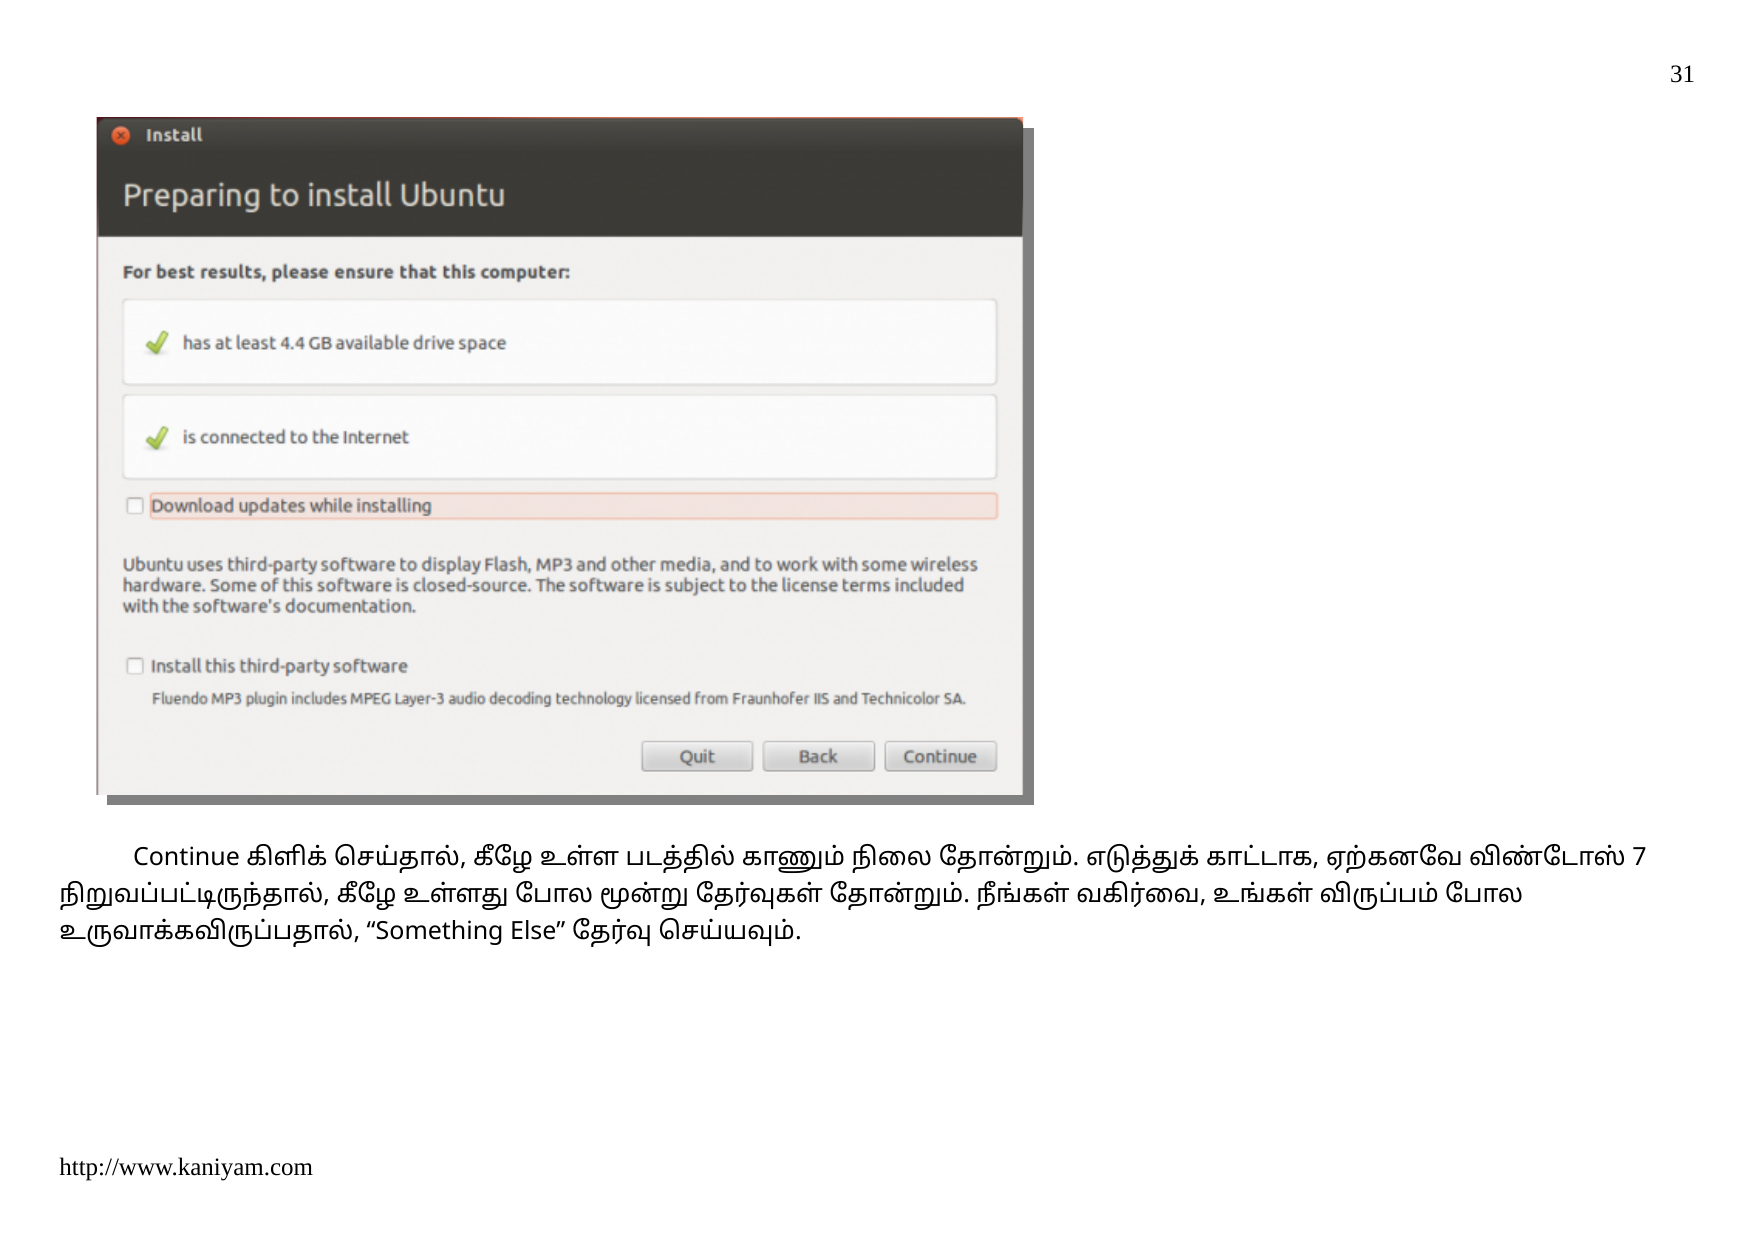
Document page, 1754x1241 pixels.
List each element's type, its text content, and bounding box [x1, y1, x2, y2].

picture [96, 117, 1024, 795]
text Continue கிளிக் செய்தால், கீழே உள்ள படத்தில் காணும் நிலை தோன்றும். எடுத்துக் காட்டாக, ஏற்கனவே விண்டோஸ் 7 நிறுவப்பட்டிருந்தால், கீழே உள்ளது போல மூன்று தேர்வுகள் தோன்றும். நீங்கள் வகிர்வை, உங்கள் விருப்பம் போல உருவாக்கவிருப்பதால், “Something Else” தேர்வு செய்யவும். [59, 839, 1695, 950]
